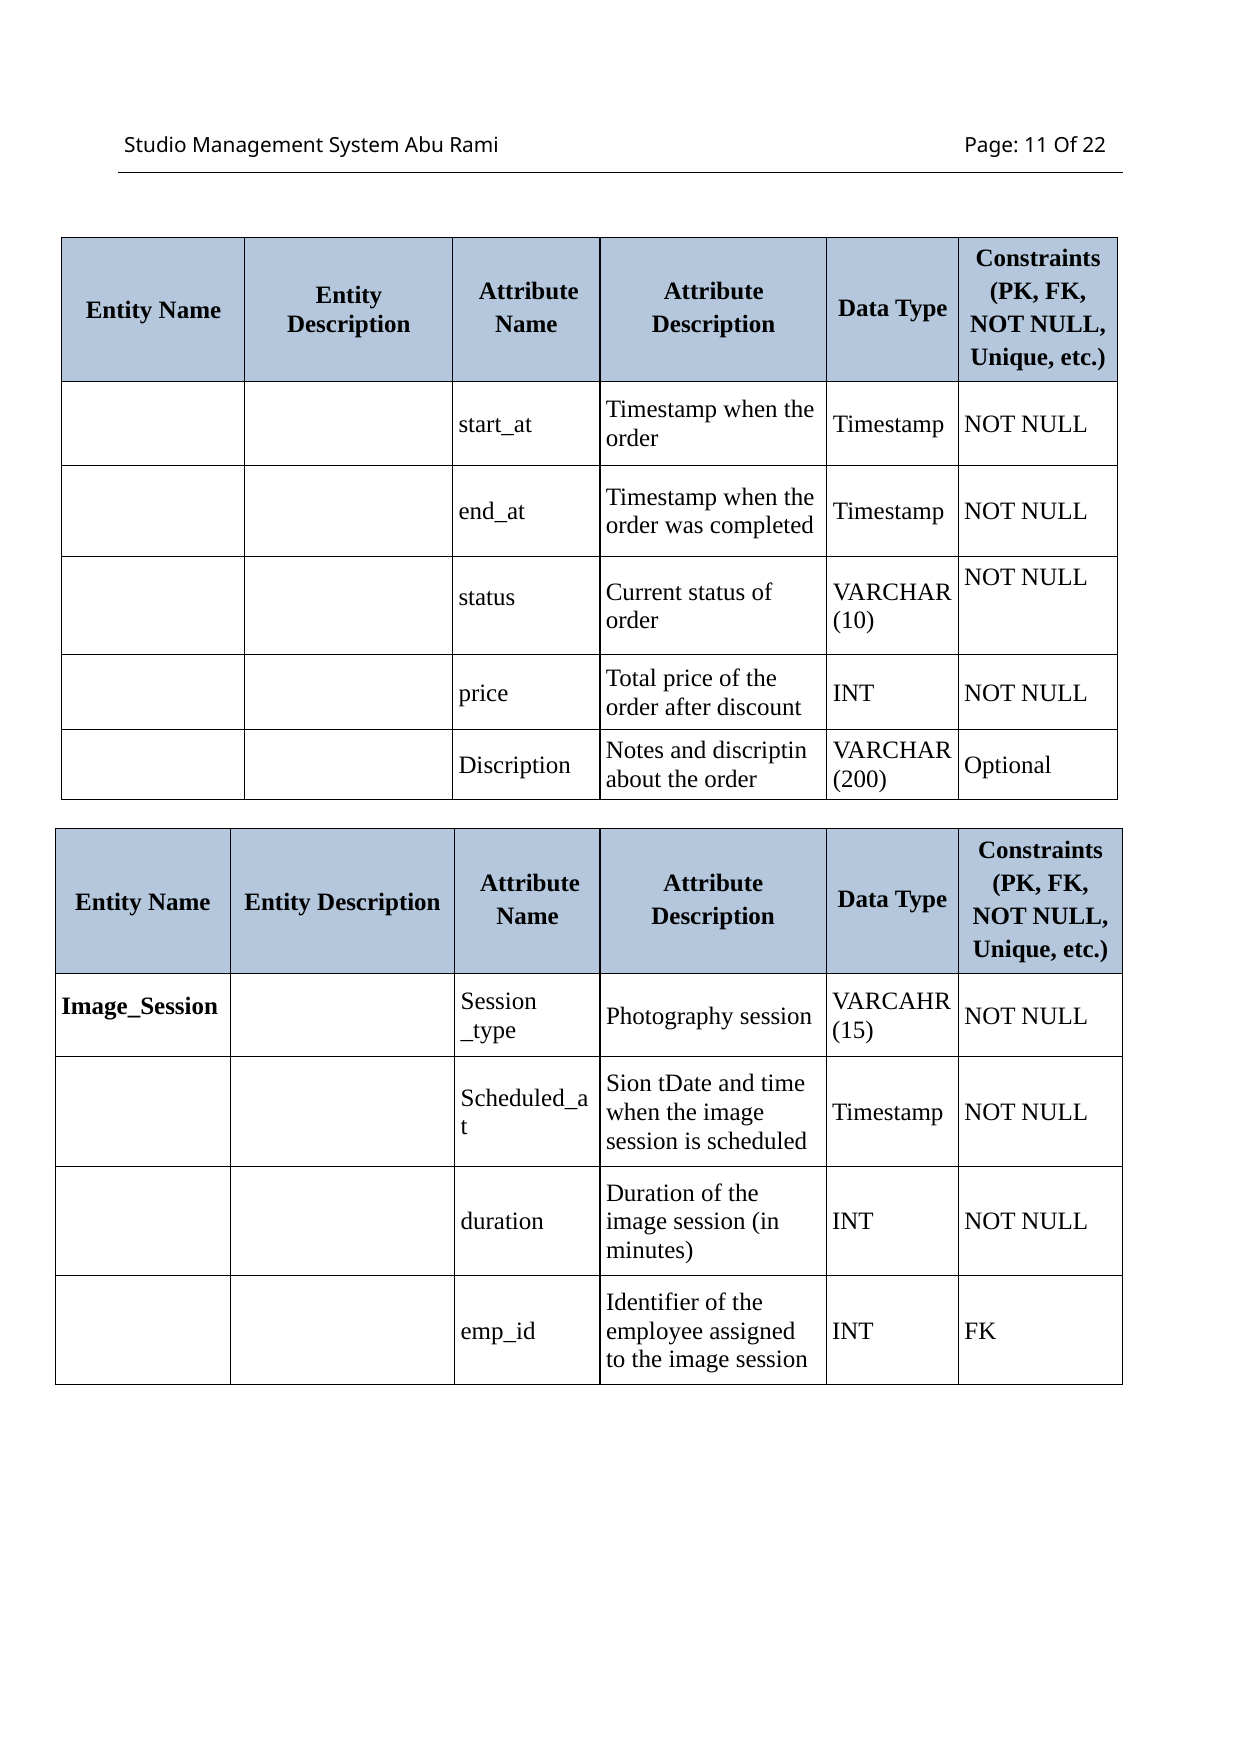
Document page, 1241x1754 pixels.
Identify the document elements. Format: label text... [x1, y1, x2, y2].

table_cell Discription [453, 730, 599, 798]
table_cell Scheduled_at [455, 1057, 599, 1166]
table_cell [62, 557, 244, 654]
table_cell Total price of the order after discount [601, 655, 826, 728]
table_header Data Type [827, 238, 958, 381]
table_cell NOT NULL [959, 466, 1117, 556]
table_cell [245, 655, 452, 728]
table_cell Identifier of the employee assigned to the image session [601, 1276, 826, 1384]
table_cell [62, 655, 244, 728]
table_cell [56, 1057, 230, 1166]
table_cell INT [827, 1276, 958, 1384]
table_cell Image_Session [56, 974, 230, 1056]
table_cell Timestamp [827, 466, 958, 556]
table_cell NOT NULL [959, 655, 1117, 728]
table_cell [231, 1167, 454, 1275]
table_cell [62, 730, 244, 798]
table_cell NOT NULL [959, 1057, 1122, 1166]
table_header Constraints (PK, FK, NOT NULL, Unique, etc.) [959, 238, 1117, 381]
table_cell INT [827, 655, 958, 728]
table_cell NOT NULL [959, 382, 1117, 464]
table_cell FK [959, 1276, 1122, 1384]
table_cell NOT NULL [959, 974, 1122, 1056]
table_cell [231, 974, 454, 1056]
table_cell Timestamp [827, 1057, 958, 1166]
table_header Entity Description [231, 829, 454, 973]
table_cell Sion tDate and time when the image session is scheduled [601, 1057, 826, 1166]
table_cell NOT NULL [959, 1167, 1122, 1275]
table_header Data Type [827, 829, 958, 973]
table_cell [245, 557, 452, 654]
table_cell status [453, 557, 599, 654]
table_cell VARCHAR(10) [827, 557, 958, 654]
table_cell [245, 466, 452, 556]
table_cell end_at [453, 466, 599, 556]
table_cell [62, 466, 244, 556]
table_cell [62, 382, 244, 464]
table_cell Photography session [601, 974, 826, 1056]
table_cell price [453, 655, 599, 728]
table_cell NOT NULL [959, 557, 1117, 654]
table_cell Session _type [455, 974, 599, 1056]
table_cell start_at [453, 382, 599, 464]
table_cell [56, 1276, 230, 1384]
table_header Constraints (PK, FK, NOT NULL, Unique, etc.) [959, 829, 1122, 973]
table_cell VARCHAR(200) [827, 730, 958, 798]
table_cell [56, 1167, 230, 1275]
table_cell Current status of order [601, 557, 826, 654]
table_cell [245, 382, 452, 464]
table_cell Duration of the image session (in minutes) [601, 1167, 826, 1275]
table_cell Timestamp [827, 382, 958, 464]
table_cell emp_id [455, 1276, 599, 1384]
table_cell INT [827, 1167, 958, 1275]
table_cell Timestamp when the order was completed [601, 466, 826, 556]
table_cell [231, 1057, 454, 1166]
table_cell [231, 1276, 454, 1384]
table_header Entity Name [62, 238, 244, 381]
table_header Attribute Description [601, 829, 826, 973]
table_cell duration [455, 1167, 599, 1275]
table_cell Timestamp when the order [601, 382, 826, 464]
table_header Attribute Name [453, 238, 599, 381]
table_header Entity Description [245, 238, 452, 381]
table_cell VARCAHR (15) [827, 974, 958, 1056]
table_header Entity Name [56, 829, 230, 973]
table_header Attribute Description [601, 238, 826, 381]
table_cell Notes and discriptin about the order [601, 730, 826, 798]
table_cell [245, 730, 452, 798]
table_cell Optional [959, 730, 1117, 798]
table_header Attribute Name [455, 829, 599, 973]
